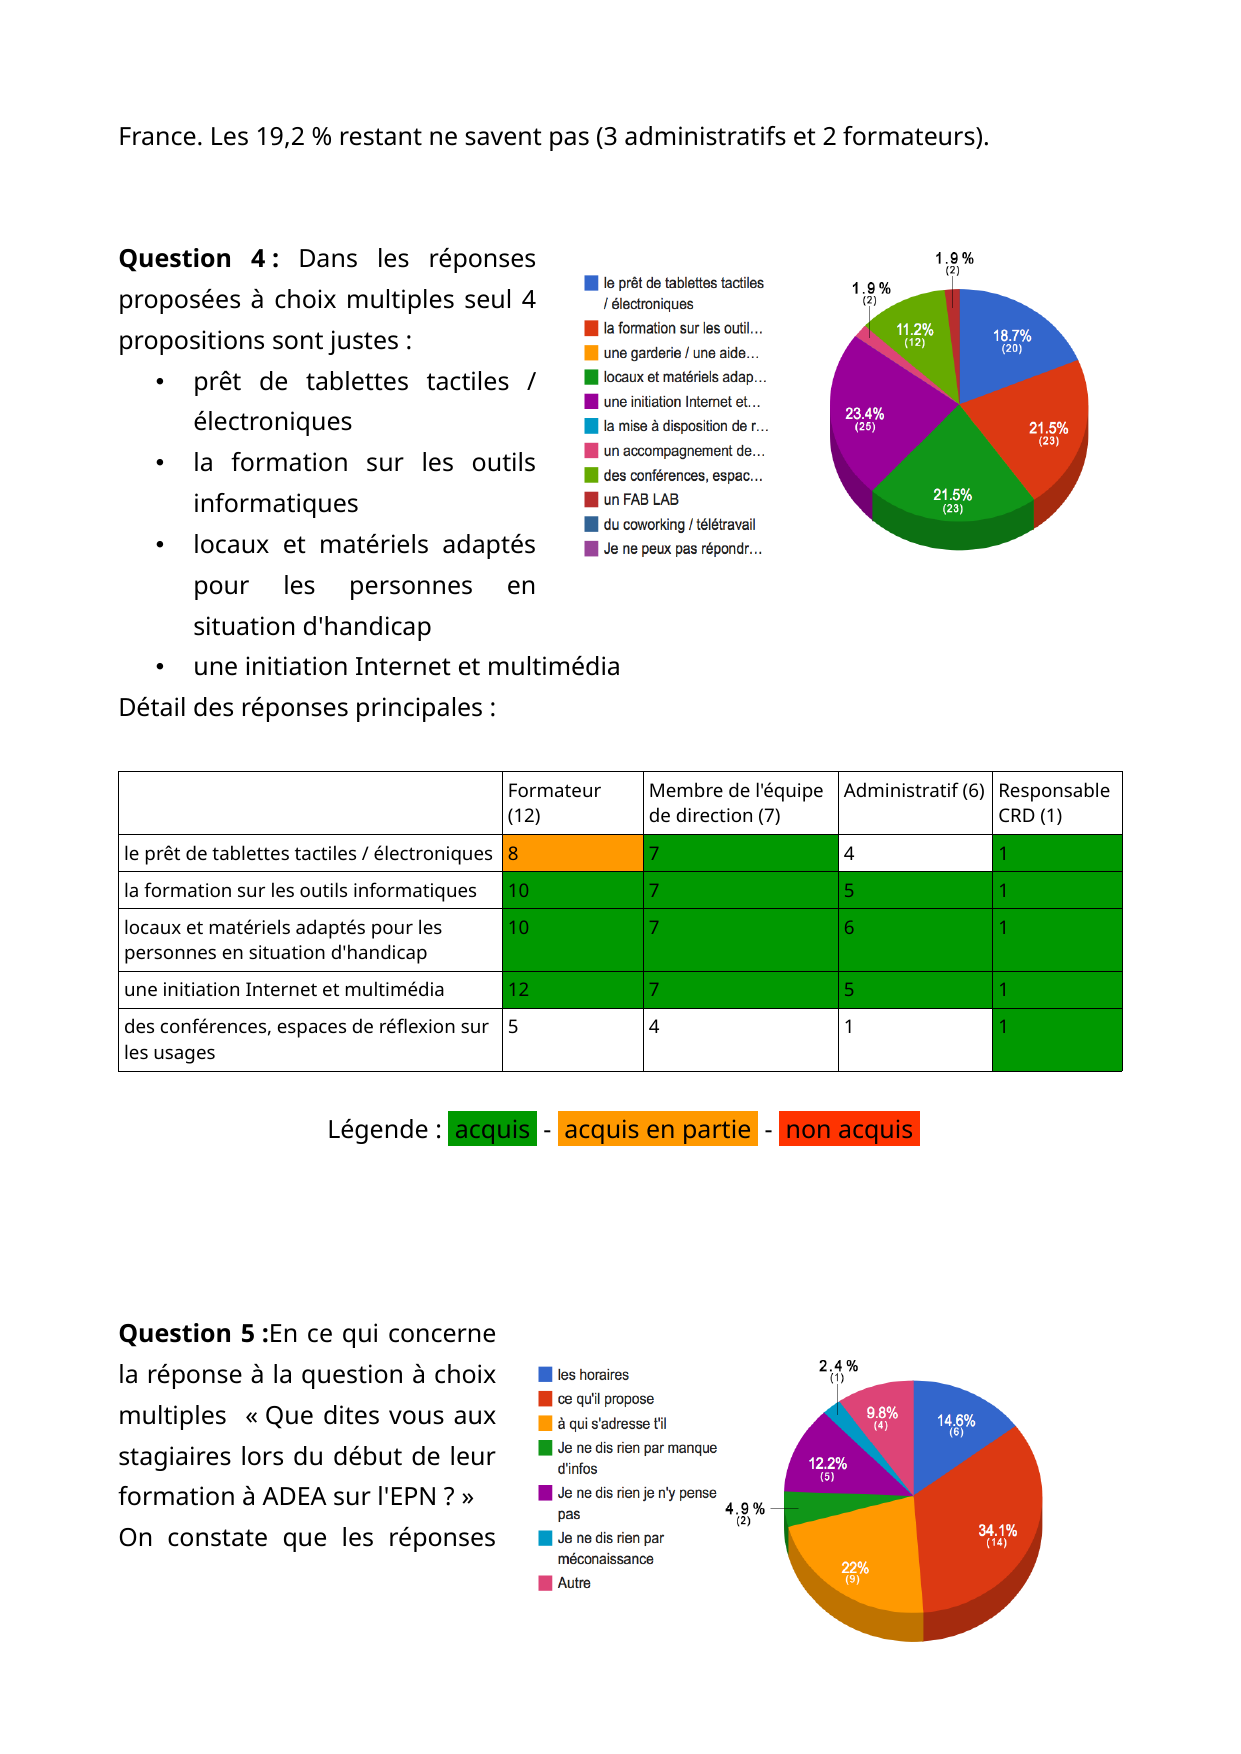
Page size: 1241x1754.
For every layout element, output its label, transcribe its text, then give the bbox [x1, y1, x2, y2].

table_cell 7 [644, 972, 838, 1008]
table_cell 5 [839, 972, 992, 1008]
text Question 4 : Dans les réponses proposées à choix multiples seul 4 propositions sont justes : [118, 241, 554, 356]
table_cell 1 [993, 1009, 1122, 1071]
table_cell 1 [993, 972, 1122, 1008]
picture [508, 1330, 1112, 1691]
text Question 5 :En ce qui concerne la réponse à la question à choix multiples « Que dites vous aux stagiaires lors du début de leur formation à ADEA sur l'EPN ? » [118, 1316, 1122, 1513]
table_header [119, 772, 502, 834]
list la formation sur les outils informatiques [156, 445, 554, 520]
text France. Les 19,2 % restant ne savent pas (3 administratifs et 2 formateurs). [118, 118, 1122, 152]
text On constate que les réponses [118, 1520, 508, 1554]
table_cell 7 [644, 872, 838, 908]
table_header Membre de l'équipe de direction (7) [644, 772, 838, 834]
list une initiation Internet et multimédia [156, 649, 1122, 683]
text Légende : acquis - acquis en partie - non acquis [118, 1111, 1122, 1146]
list locaux et matériels adaptés pour les personnes en situation d'handicap [156, 526, 1122, 642]
table_cell des conférences, espaces de réflexion sur les usages [119, 1009, 502, 1071]
table_header Formateur (12) [503, 772, 643, 834]
table_cell 1 [993, 909, 1122, 971]
table_cell 1 [993, 835, 1122, 871]
list prêt de tablettes tactiles / électroniques [156, 363, 554, 438]
table_cell 5 [503, 1009, 643, 1071]
text Détail des réponses principales : [118, 690, 1122, 724]
table_cell 4 [839, 835, 992, 871]
table_cell le prêt de tablettes tactiles / électroniques [119, 835, 502, 871]
table_cell une initiation Internet et multimédia [119, 972, 502, 1008]
table_cell 6 [839, 909, 992, 971]
table_cell 7 [644, 835, 838, 871]
table_header Responsable CRD (1) [993, 772, 1122, 834]
table_cell 10 [503, 909, 643, 971]
table_cell 12 [503, 972, 643, 1008]
table_cell 5 [839, 872, 992, 908]
table_cell 1 [839, 1009, 992, 1071]
table_cell 1 [993, 872, 1122, 908]
table_cell 4 [644, 1009, 838, 1071]
table_cell 10 [503, 872, 643, 908]
table_cell locaux et matériels adaptés pour les personnes en situation d'handicap [119, 909, 502, 971]
table_header Administratif (6) [839, 772, 992, 834]
picture [554, 239, 1158, 600]
table_cell 8 [503, 835, 643, 871]
table_cell 7 [644, 909, 838, 971]
table_cell la formation sur les outils informatiques [119, 872, 502, 908]
